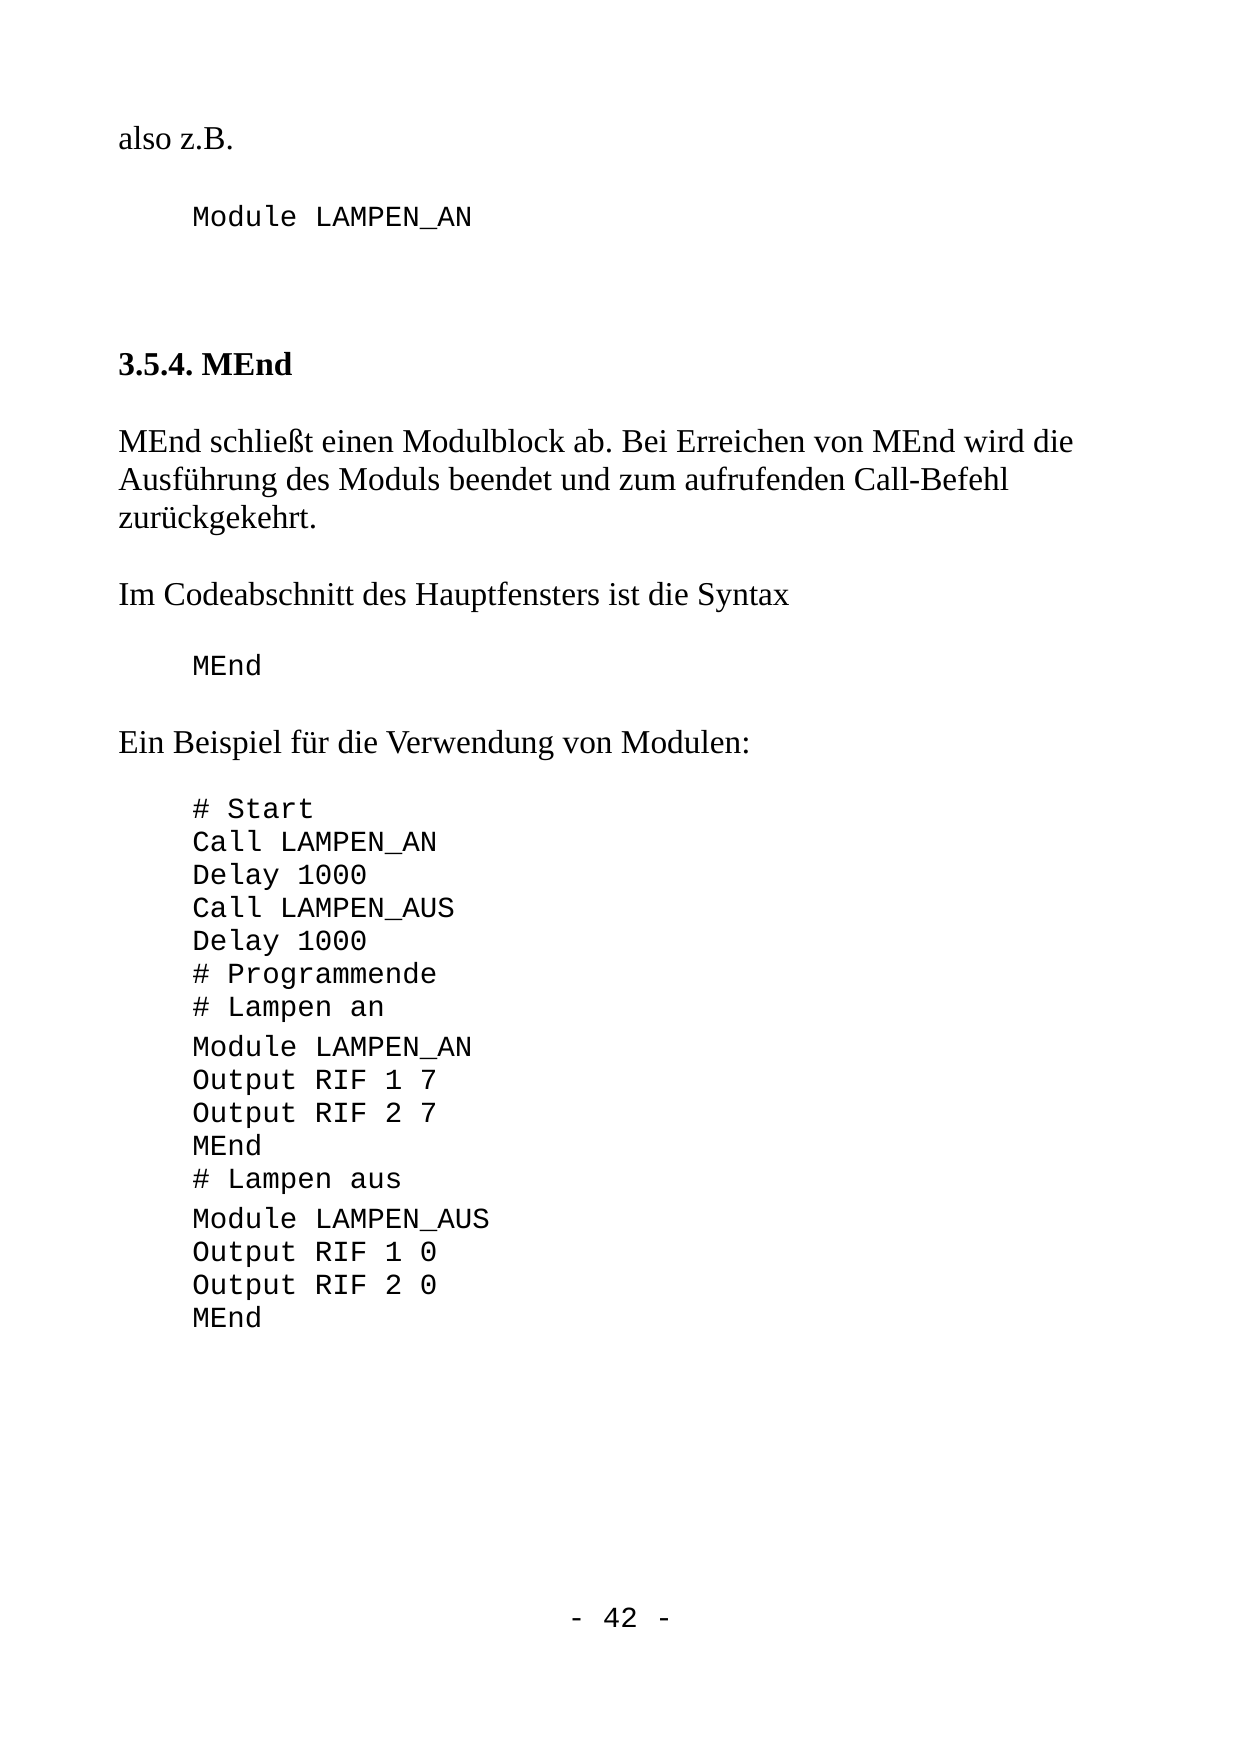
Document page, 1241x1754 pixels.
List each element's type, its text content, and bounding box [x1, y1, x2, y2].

text # Programmende [118, 959, 1122, 992]
text MEnd [118, 651, 1122, 684]
text # Lampen an [118, 992, 1122, 1025]
text 3.5.4. MEnd [118, 344, 1122, 383]
text MEnd schließt einen Modulblock ab. Bei Erreichen von MEnd wird die Ausführung des Moduls beendet und zum aufrufenden Call-Befehl zurückgekehrt. [118, 421, 1122, 536]
text Module LAMPEN_AUS [118, 1197, 1122, 1237]
text Output RIF 1 7 [118, 1065, 1122, 1098]
text Module LAMPEN_AN [118, 1025, 1122, 1065]
text MEnd [118, 1131, 1122, 1164]
text Delay 1000 [118, 860, 1122, 893]
text also z.B. [118, 118, 1122, 156]
text MEnd [118, 1303, 1122, 1336]
text # Start [118, 794, 1122, 827]
text # Lampen aus [118, 1164, 1122, 1197]
text Ein Beispiel für die Verwendung von Modulen: [118, 722, 1122, 761]
text Delay 1000 [118, 926, 1122, 959]
text Output RIF 2 0 [118, 1270, 1122, 1303]
text Module LAMPEN_AN [118, 195, 1122, 235]
text Call LAMPEN_AN [118, 827, 1122, 860]
text Im Codeabschnitt des Hauptfensters ist die Syntax [118, 574, 1122, 613]
text Output RIF 1 0 [118, 1237, 1122, 1270]
text Call LAMPEN_AUS [118, 893, 1122, 926]
text Output RIF 2 7 [118, 1098, 1122, 1131]
